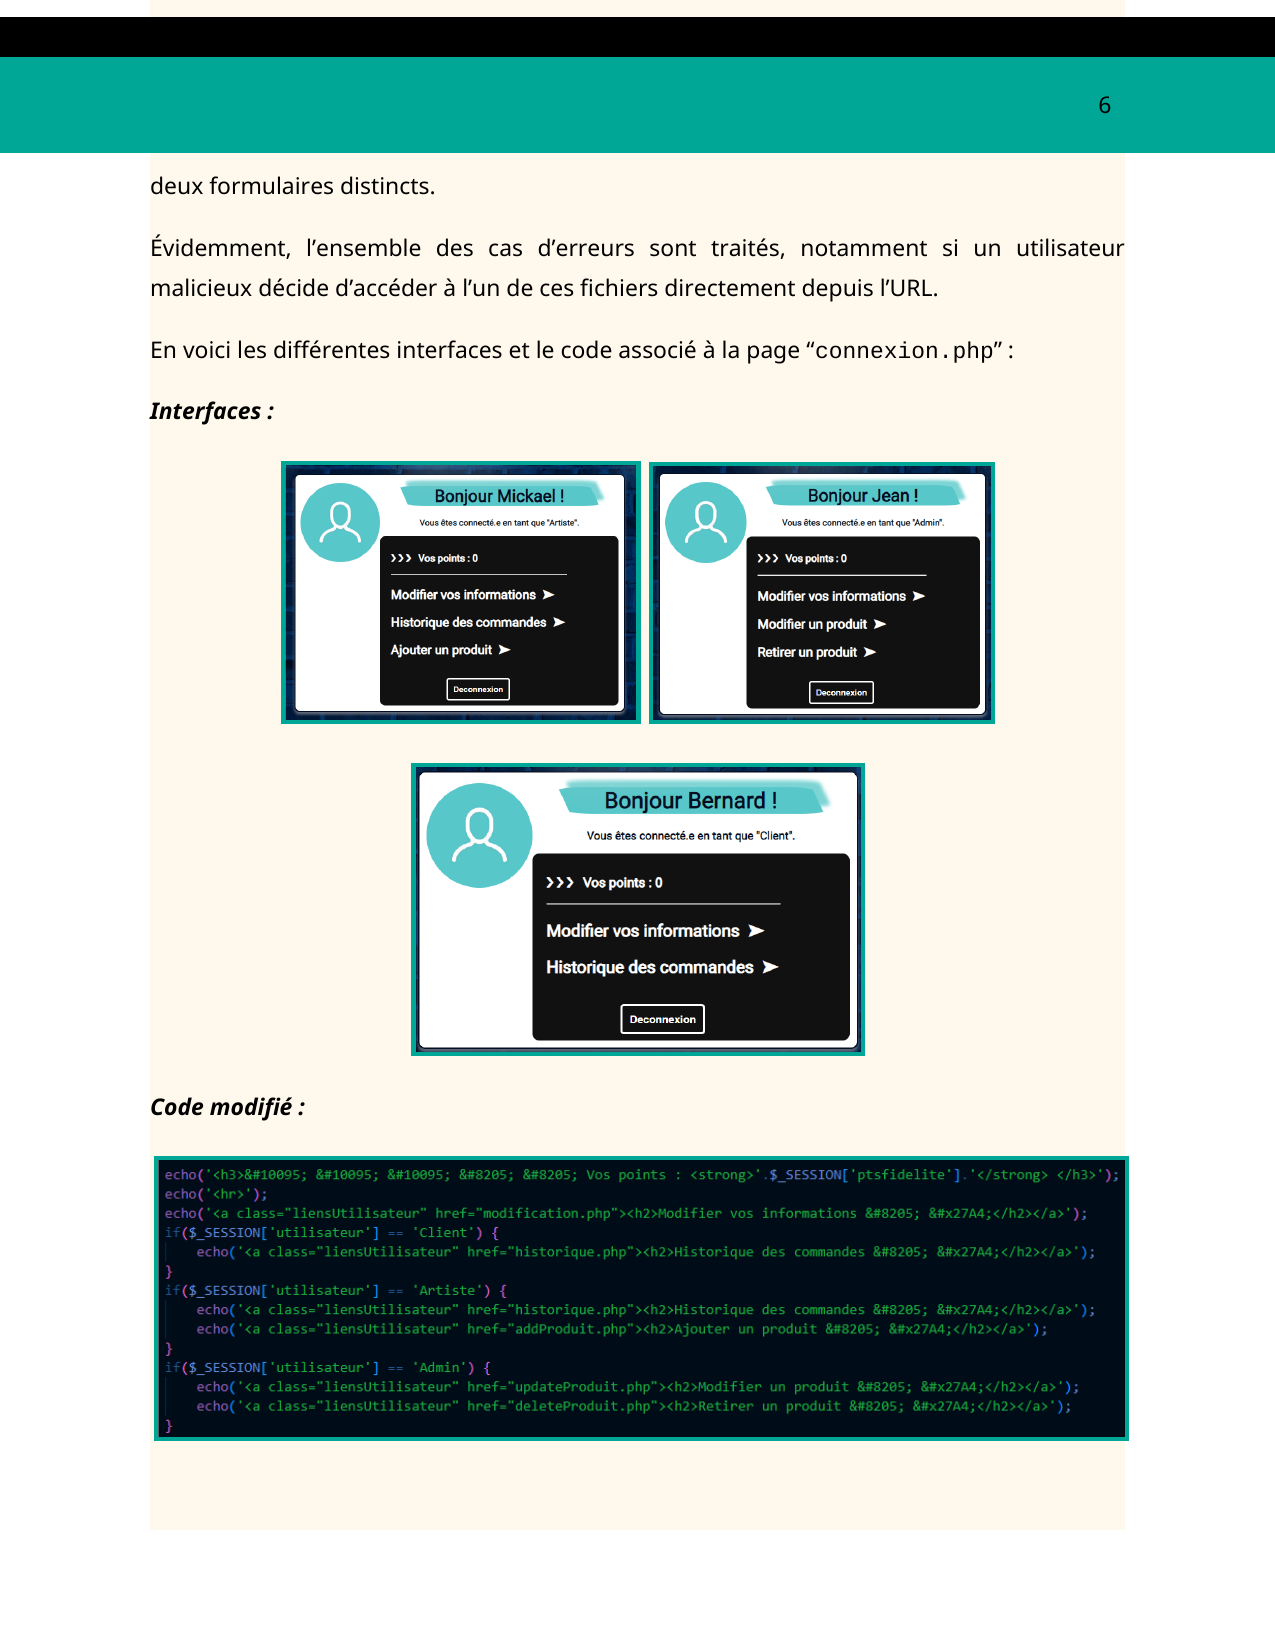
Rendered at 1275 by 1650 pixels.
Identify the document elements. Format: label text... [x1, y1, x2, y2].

picture [285, 465, 636, 720]
text Code modifié : [150, 1090, 1127, 1122]
picture [653, 466, 991, 720]
text Interfaces : [150, 395, 1127, 426]
text En voici les différentes interfaces et le code associé à la page “connexion.php” : [150, 333, 1127, 365]
text deux formulaires distincts. [150, 170, 1127, 201]
text Évidemment, l’ensemble des cas d’erreurs sont traités, notamment si un utilisateur malicieux décide d’accéder à l’un de ces fichiers directement depuis l’URL. [150, 231, 1127, 303]
picture [158, 1160, 1125, 1437]
picture [416, 767, 861, 1052]
